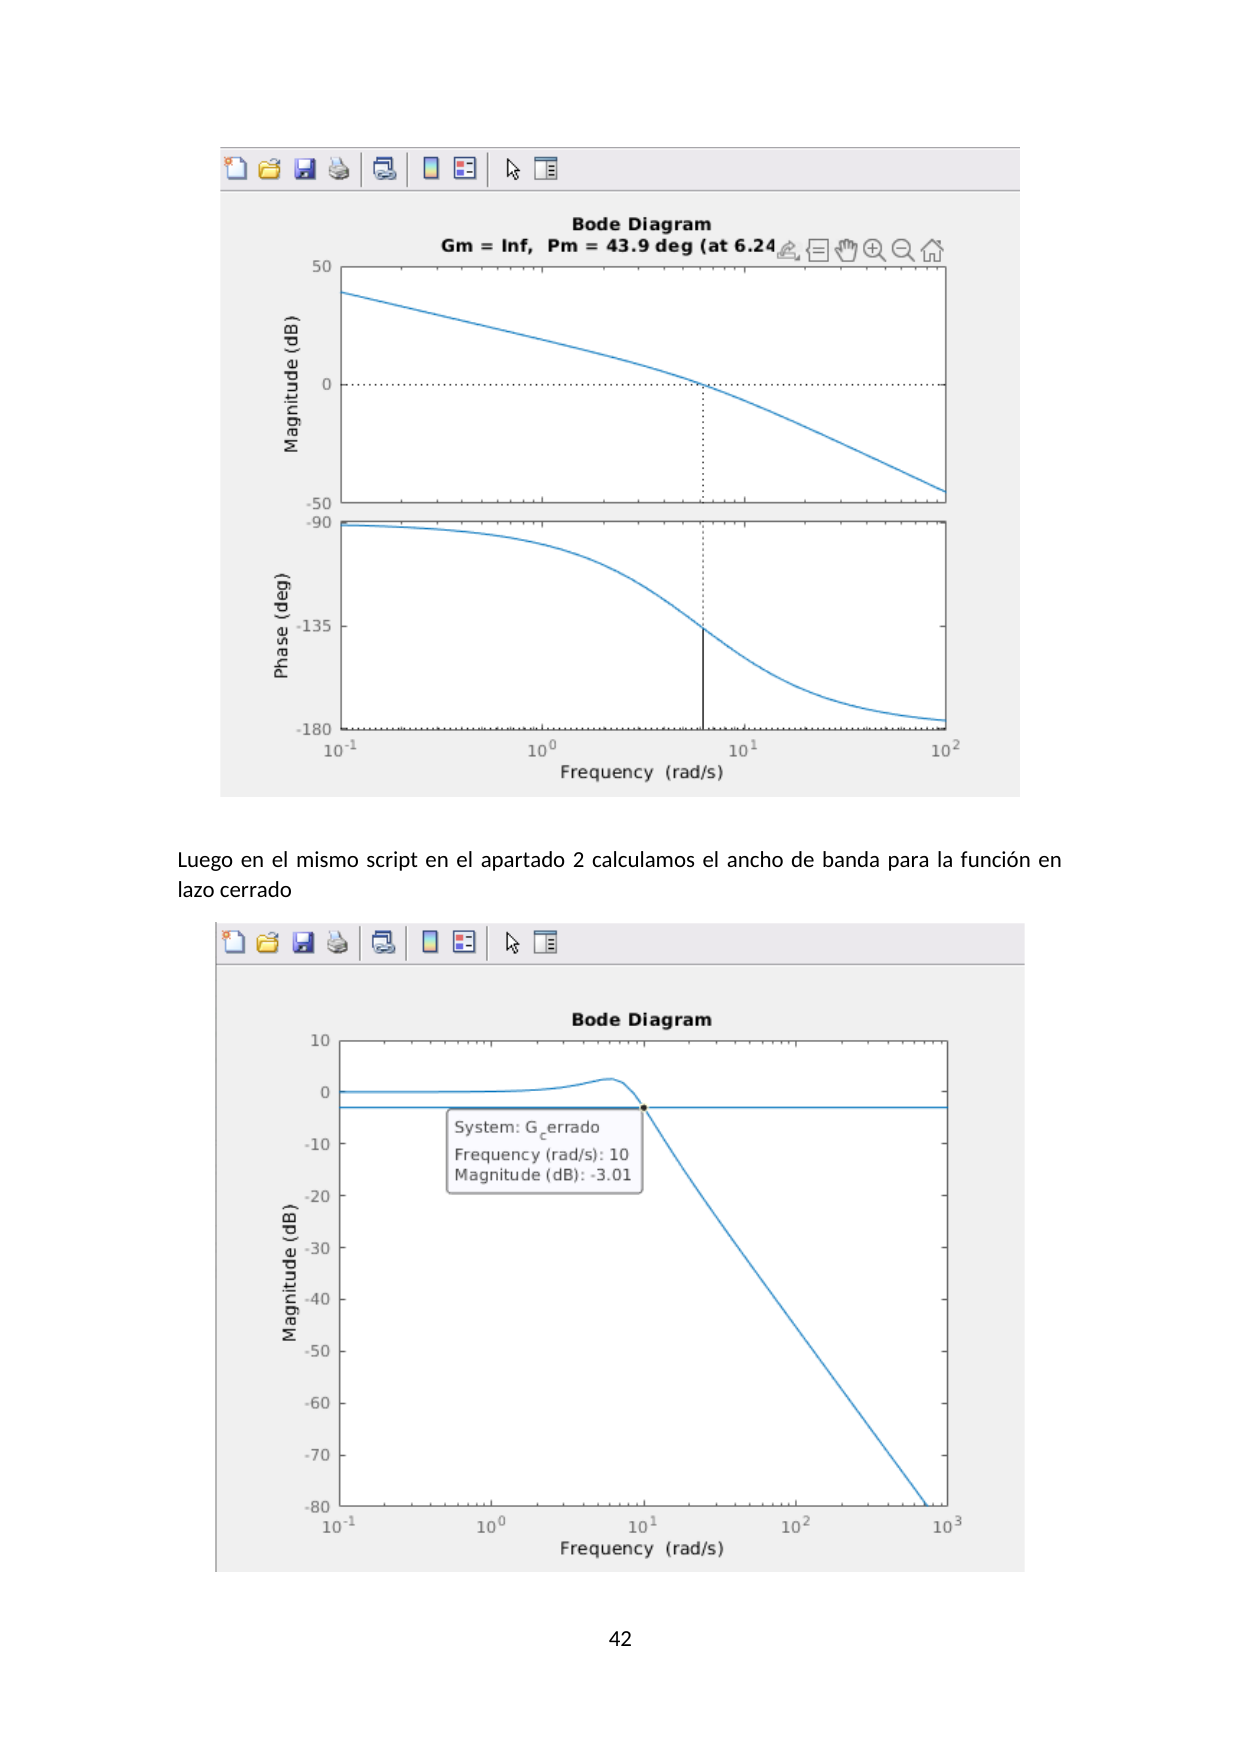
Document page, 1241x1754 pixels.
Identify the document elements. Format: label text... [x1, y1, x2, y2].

picture [220, 147, 1020, 797]
picture [215, 922, 1025, 1572]
text Luego en el mismo script en el apartado 2 calculamos el ancho de banda para la función en lazo cerrado [177, 845, 1063, 903]
